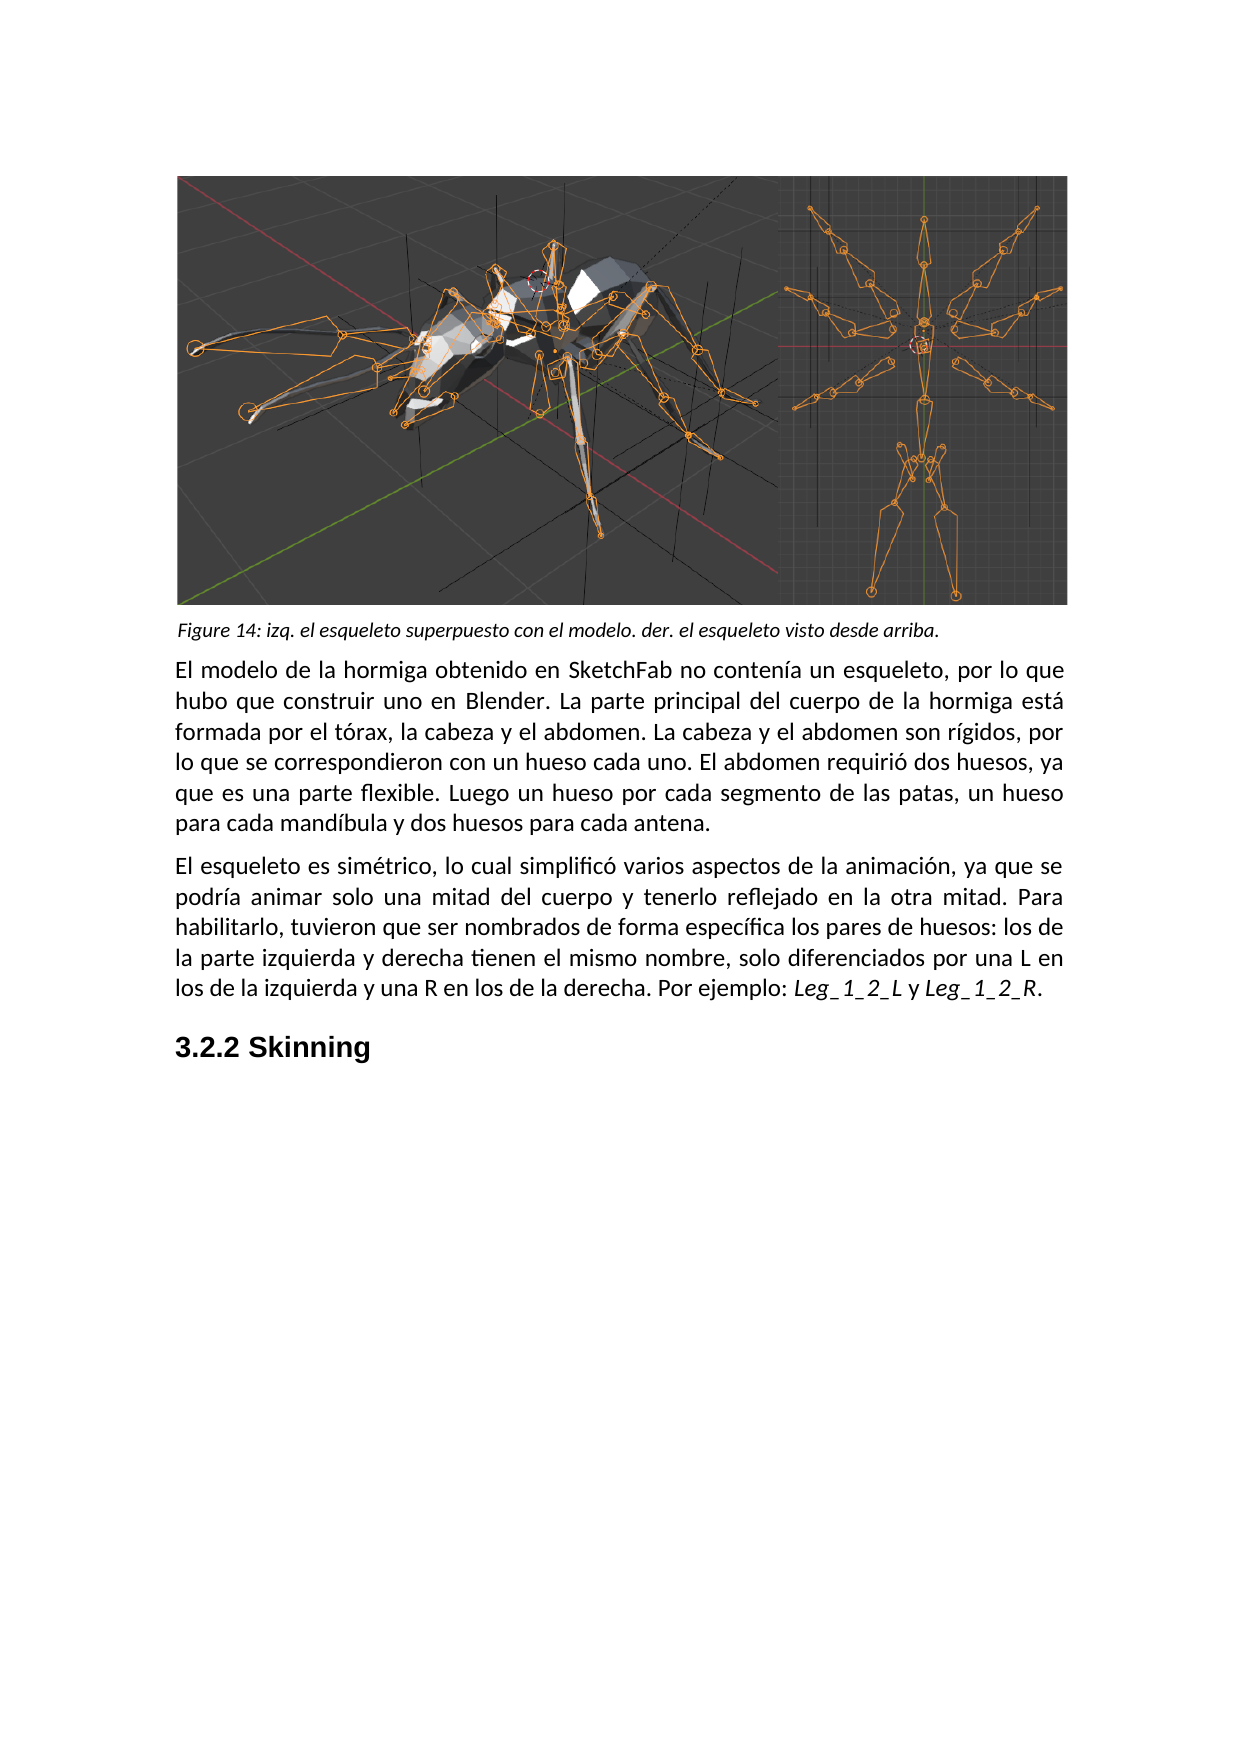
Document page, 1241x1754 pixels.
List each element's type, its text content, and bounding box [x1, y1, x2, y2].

picture [177, 176, 1068, 605]
subtitle Skinning [175, 1030, 1065, 1063]
text Figure 14: izq. el esqueleto superpuesto con el modelo. der. el esqueleto visto desde arriba. [177, 605, 1067, 643]
text El modelo de la hormiga obtenido en SketchFab no contenía un esqueleto, por lo que hubo que construir uno en Blender. La parte principal del cuerpo de la hormiga está formada por el tórax, la cabeza y el abdomen. La cabeza y el abdomen son rígidos, por lo que se correspondieron con un hueso cada uno. El abdomen requirió dos huesos, ya que es una parte flexible. Luego un hueso por cada segmento de las patas, un hueso para cada mandíbula y dos huesos para cada antena. [175, 162, 1067, 838]
text El esqueleto es simétrico, lo cual simplificó varios aspectos de la animación, ya que se podría animar solo una mitad del cuerpo y tenerlo reflejado en la otra mitad. Para habilitarlo, tuvieron que ser nombrados de forma específica los pares de huesos: los de la parte izquierda y derecha tienen el mismo nombre, solo diferenciados por una L en los de la izquierda y una R en los de la derecha. Por ejemplo: Leg_1_2_L y Leg_1_2_R. [175, 850, 1065, 1003]
